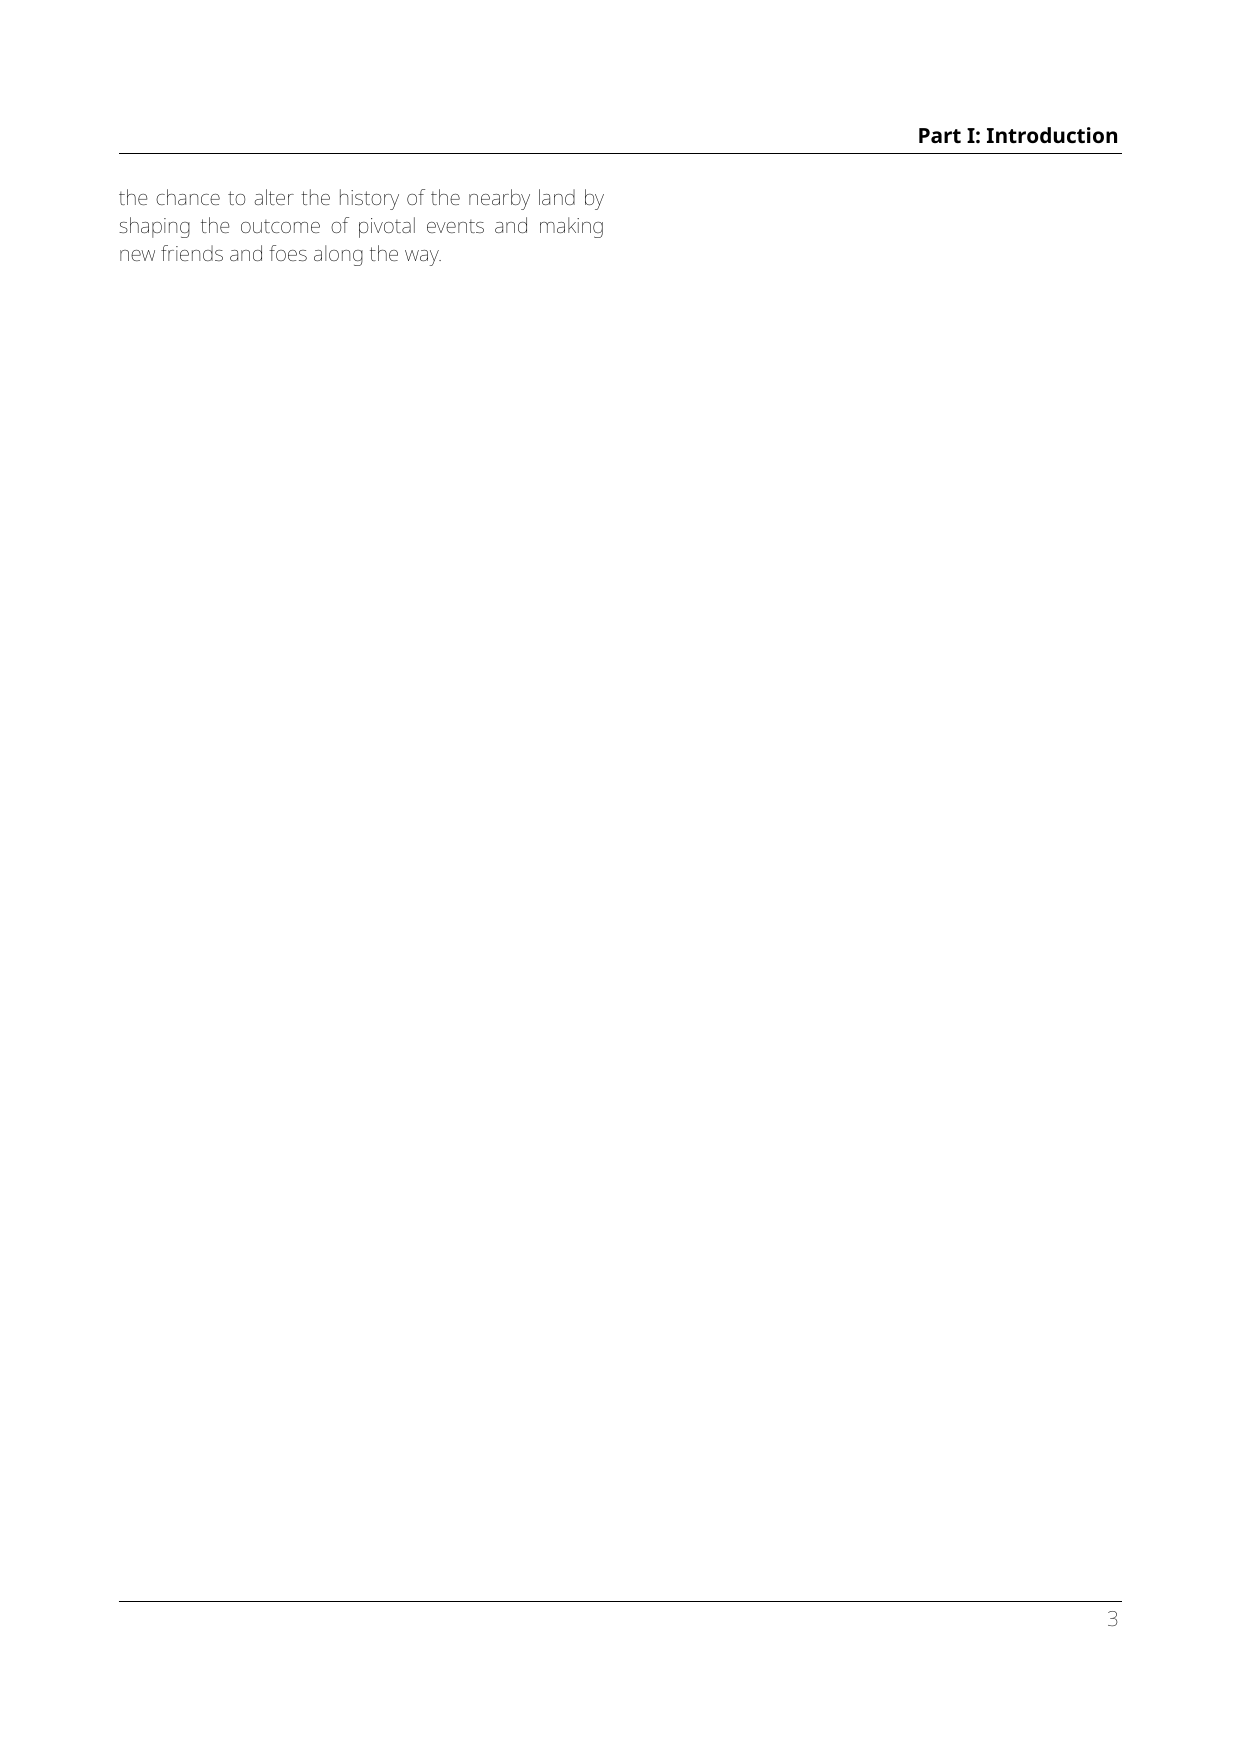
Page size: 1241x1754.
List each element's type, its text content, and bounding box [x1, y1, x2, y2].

text the chance to alter the history of the nearby land by shaping the outcome of pivotal events and making new friends and foes along the way. [118, 183, 605, 268]
